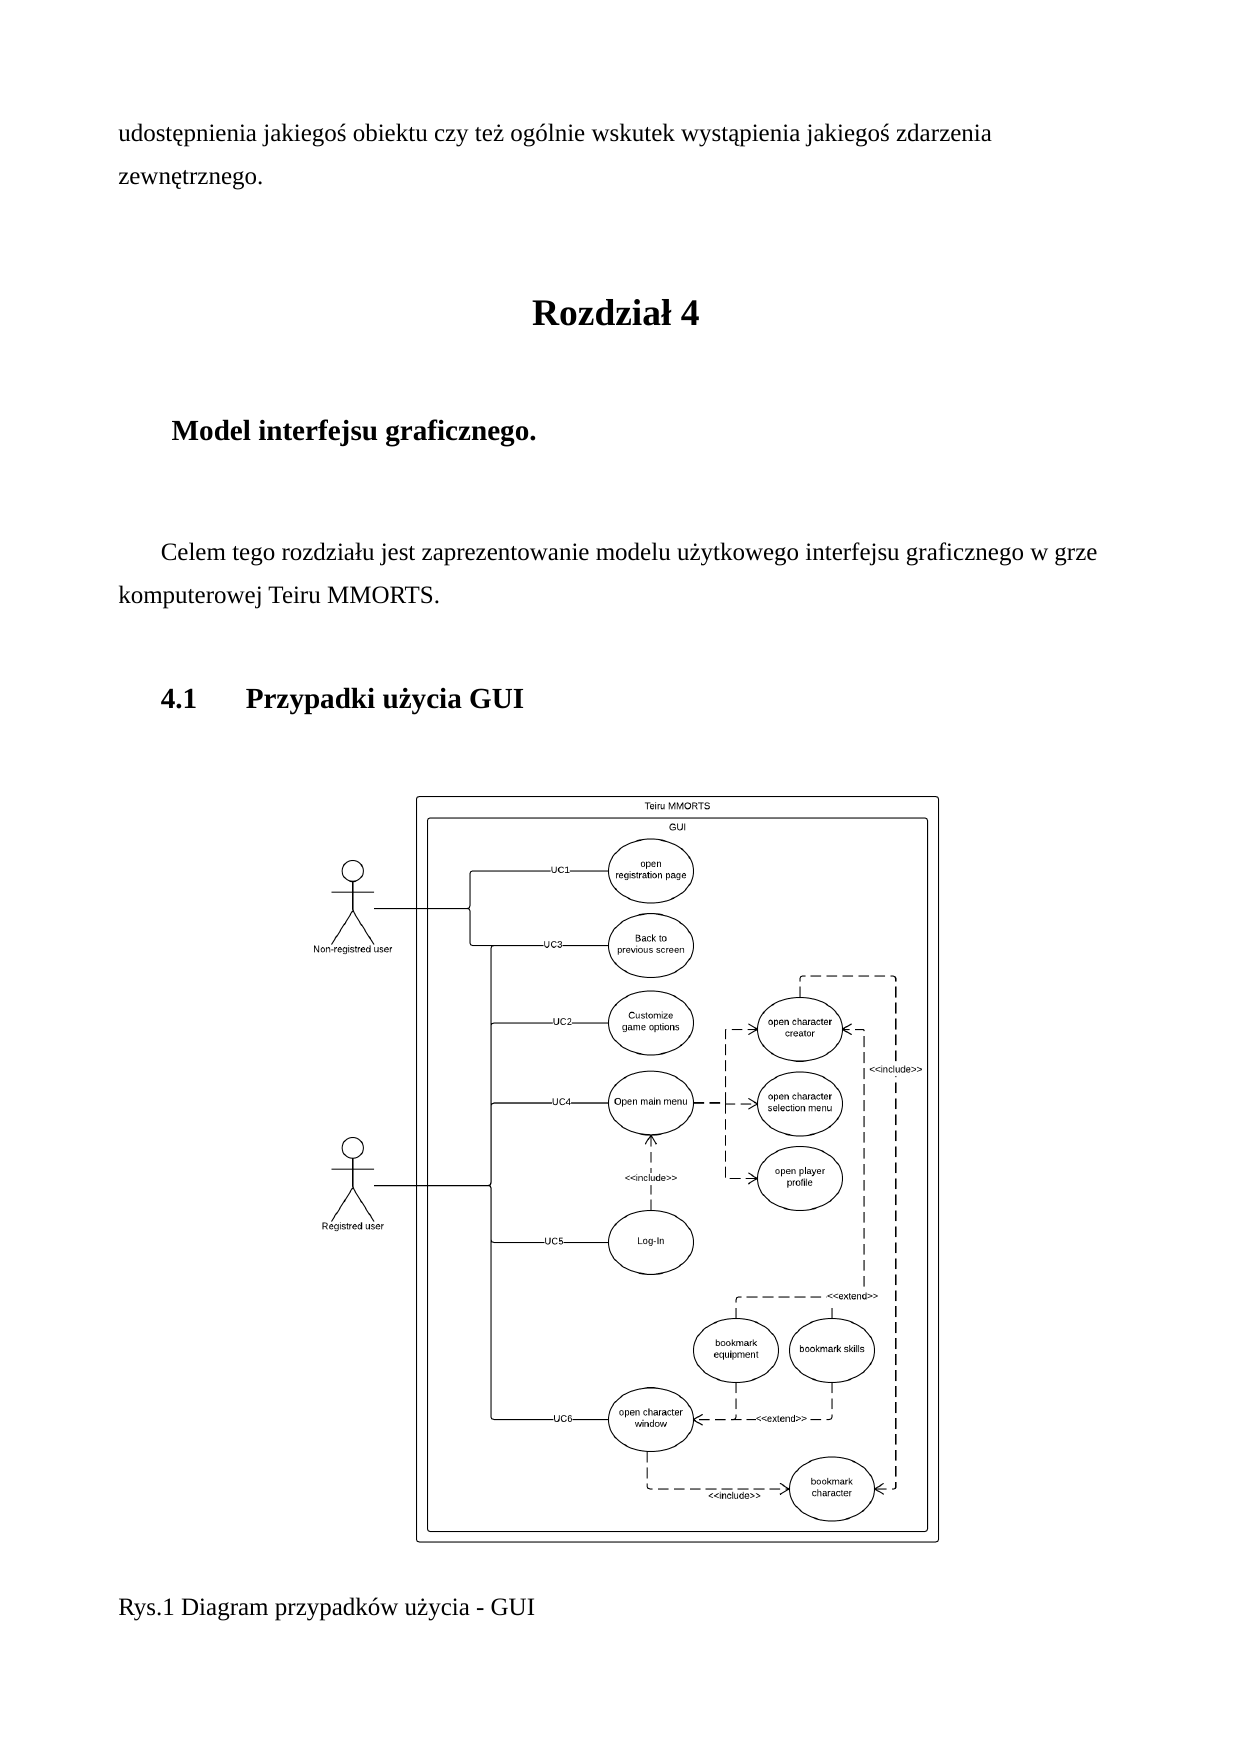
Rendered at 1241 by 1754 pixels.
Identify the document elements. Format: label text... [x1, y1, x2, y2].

text zewnętrznego. [118, 161, 1122, 190]
text Rys.1 Diagram przypadków użycia - GUI [118, 743, 1122, 1620]
text 4.1 Przypadki użycia GUI [118, 681, 1122, 715]
picture [246, 743, 994, 1592]
text Celem tego rozdziału jest zaprezentowanie modelu użytkowego interfejsu graficznego w grze komputerowej Teiru MMORTS. [118, 537, 1122, 609]
text Rozdział 4 [118, 291, 1122, 334]
text Model interfejsu graficznego. [118, 413, 1122, 446]
text udostępnienia jakiegoś obiektu czy też ogólnie wskutek wystąpienia jakiegoś zdarzenia [118, 118, 1122, 147]
